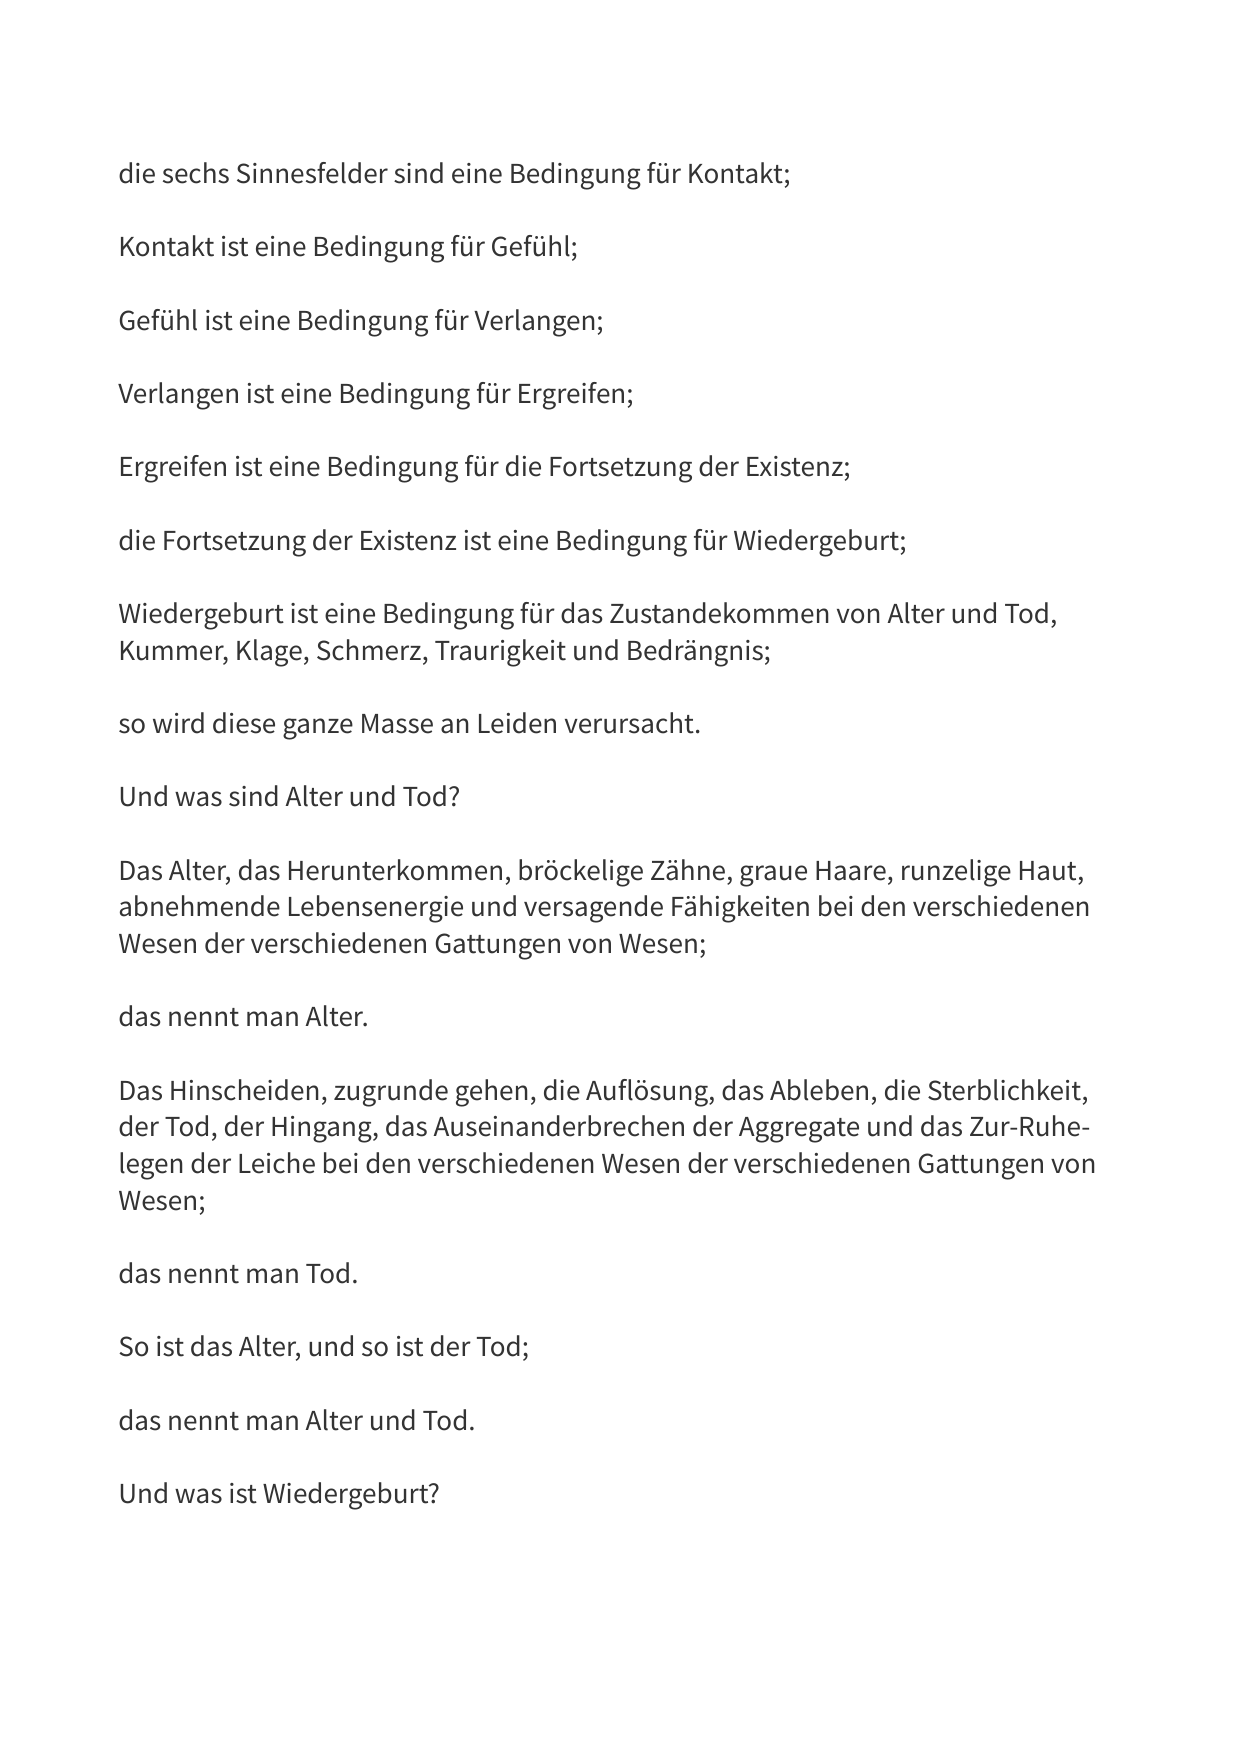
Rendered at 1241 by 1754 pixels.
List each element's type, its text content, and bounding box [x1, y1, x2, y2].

text Kontakt ist eine Bedingung für Gefühl; [118, 228, 1122, 265]
text Gefühl ist eine Bedingung für Verlangen; [118, 301, 1122, 338]
text das nennt man Tod. [118, 1255, 1122, 1291]
text So ist das Alter, und so ist der Tod; [118, 1328, 1122, 1365]
text Ergreifen ist eine Bedingung für die Fortsetzung der Existenz; [118, 448, 1122, 485]
text Und was ist Wiedergeburt? [118, 1475, 1122, 1511]
text Wiedergeburt ist eine Bedingung für das Zustandekommen von Alter und Tod, Kummer, Klage, Schmerz, Traurigkeit und Bedrängnis; [118, 595, 1122, 668]
text die sechs Sinnesfelder sind eine Bedingung für Kontakt; [118, 155, 1122, 191]
text das nennt man Alter und Tod. [118, 1401, 1122, 1438]
text das nennt man Alter. [118, 998, 1122, 1035]
text Und was sind Alter und Tod? [118, 778, 1122, 815]
text Verlangen ist eine Bedingung für Ergreifen; [118, 375, 1122, 411]
text Das Alter, das Herunterkommen, bröckelige Zähne, graue Haare, runzelige Haut, abnehmende Lebensenergie und versagende Fähigkeiten bei den verschiedenen Wesen der verschiedenen Gattungen von Wesen; [118, 851, 1122, 961]
text Das Hinscheiden, zugrunde gehen, die Auflösung, das Ableben, die Sterblichkeit, der Tod, der Hingang, das Auseinanderbrechen der Aggregate und das Zur-Ruhe-legen der Leiche bei den verschiedenen Wesen der verschiedenen Gattungen von Wesen; [118, 1071, 1122, 1218]
text die Fortsetzung der Existenz ist eine Bedingung für Wiedergeburt; [118, 521, 1122, 558]
text so wird diese ganze Masse an Leiden verursacht. [118, 705, 1122, 741]
